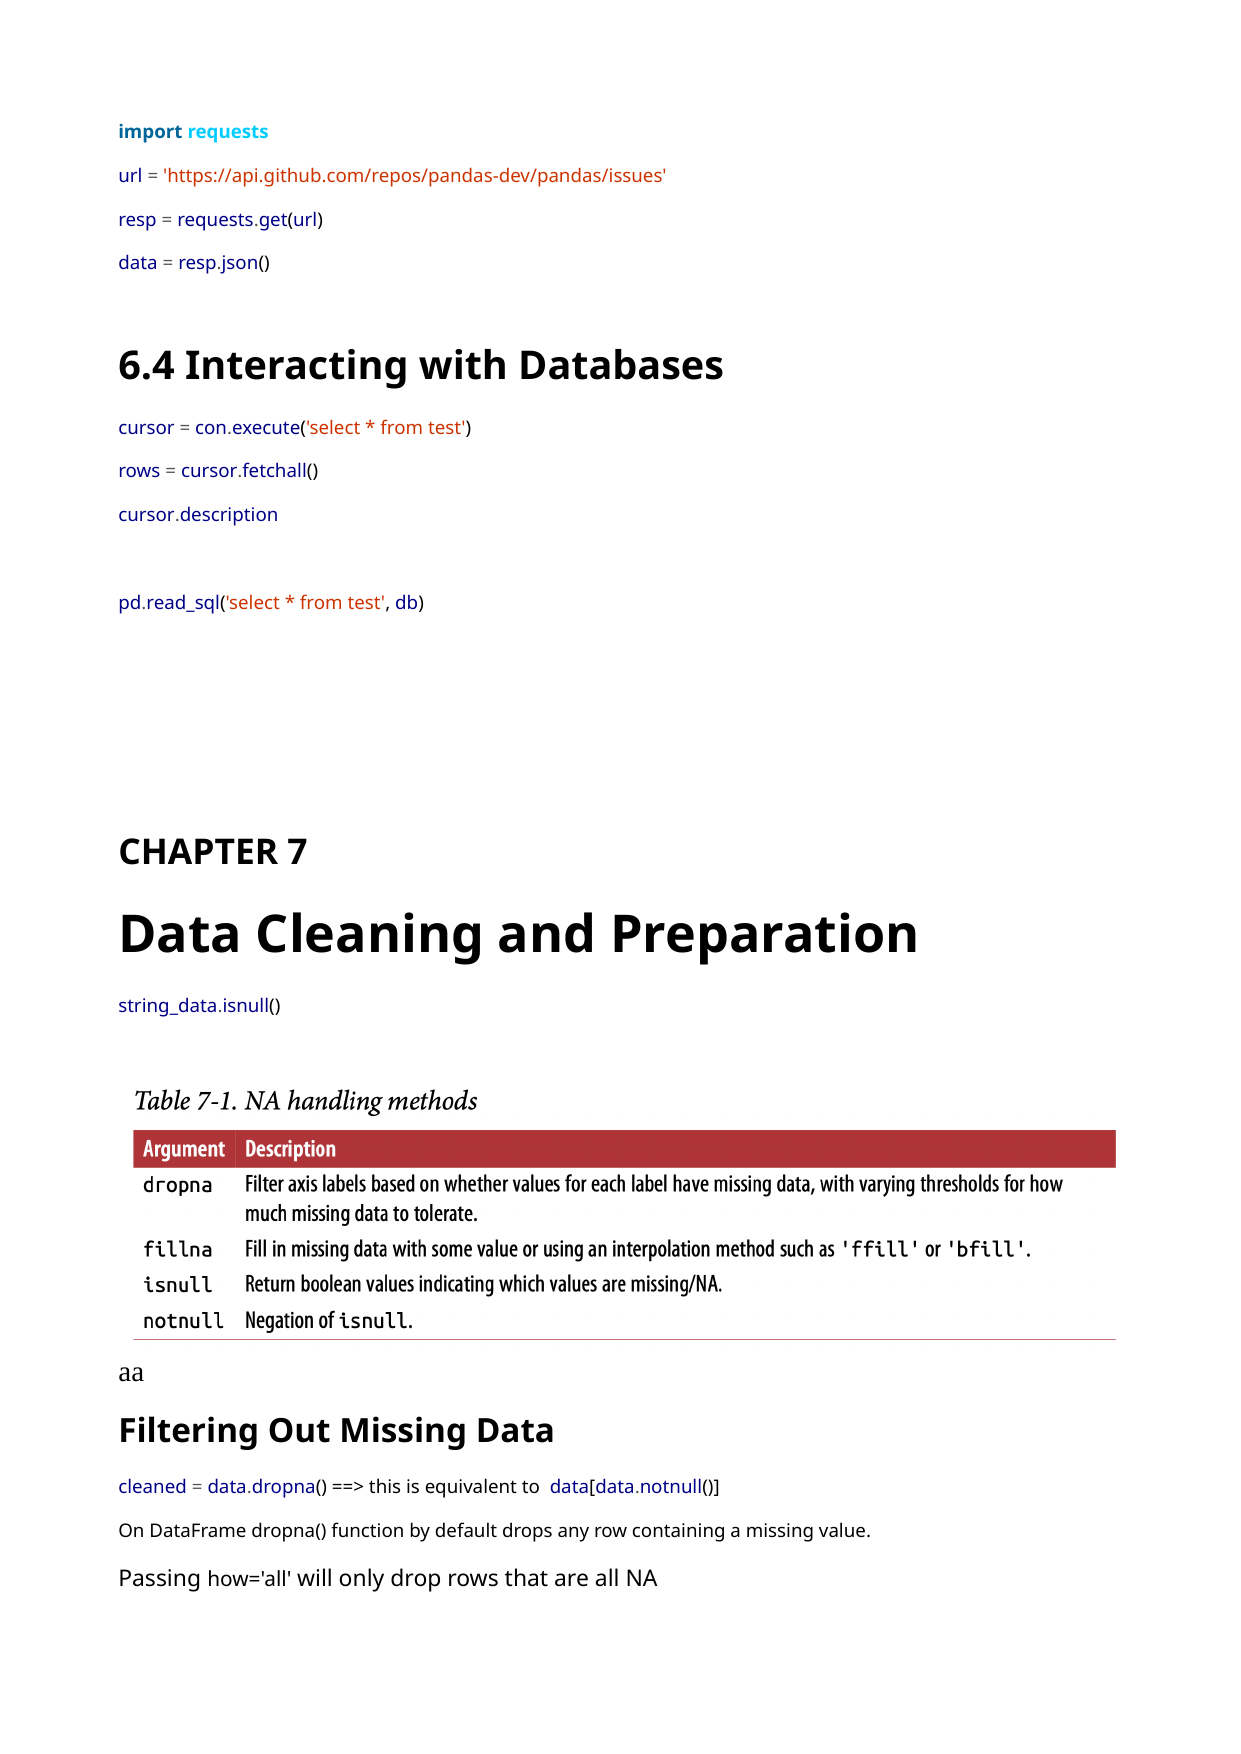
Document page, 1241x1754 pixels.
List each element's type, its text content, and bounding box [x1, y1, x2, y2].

text data = resp.json() [118, 250, 1122, 275]
text import requests [118, 118, 1122, 144]
text rows = cursor.fetchall() [118, 458, 1122, 483]
text cursor = con.execute('select * from test') [118, 414, 1122, 439]
picture [118, 1080, 1123, 1349]
text Data Cleaning and Preparation [118, 896, 1122, 967]
text CHAPTER 7 [118, 826, 1122, 874]
text Filtering Out Missing Data [118, 1407, 1122, 1452]
text string_data.isnull() [118, 992, 1122, 1018]
text 6.4 Interacting with Databases [118, 337, 1122, 391]
text cursor.description [118, 502, 1122, 527]
text Passing how='all' will only drop rows that are all NA [118, 1561, 1122, 1593]
text aa [118, 1349, 1122, 1387]
text On DataFrame dropna() function by default drops any row containing a missing value. [118, 1518, 1122, 1543]
text cleaned = data.dropna() ==> this is equivalent to data[data.notnull()] [118, 1474, 1122, 1499]
text url = 'https://api.github.com/repos/pandas-dev/pandas/issues' [118, 162, 1122, 187]
text resp = requests.get(url) [118, 206, 1122, 231]
text pd.read_sql('select * from test', db) [118, 589, 1122, 615]
